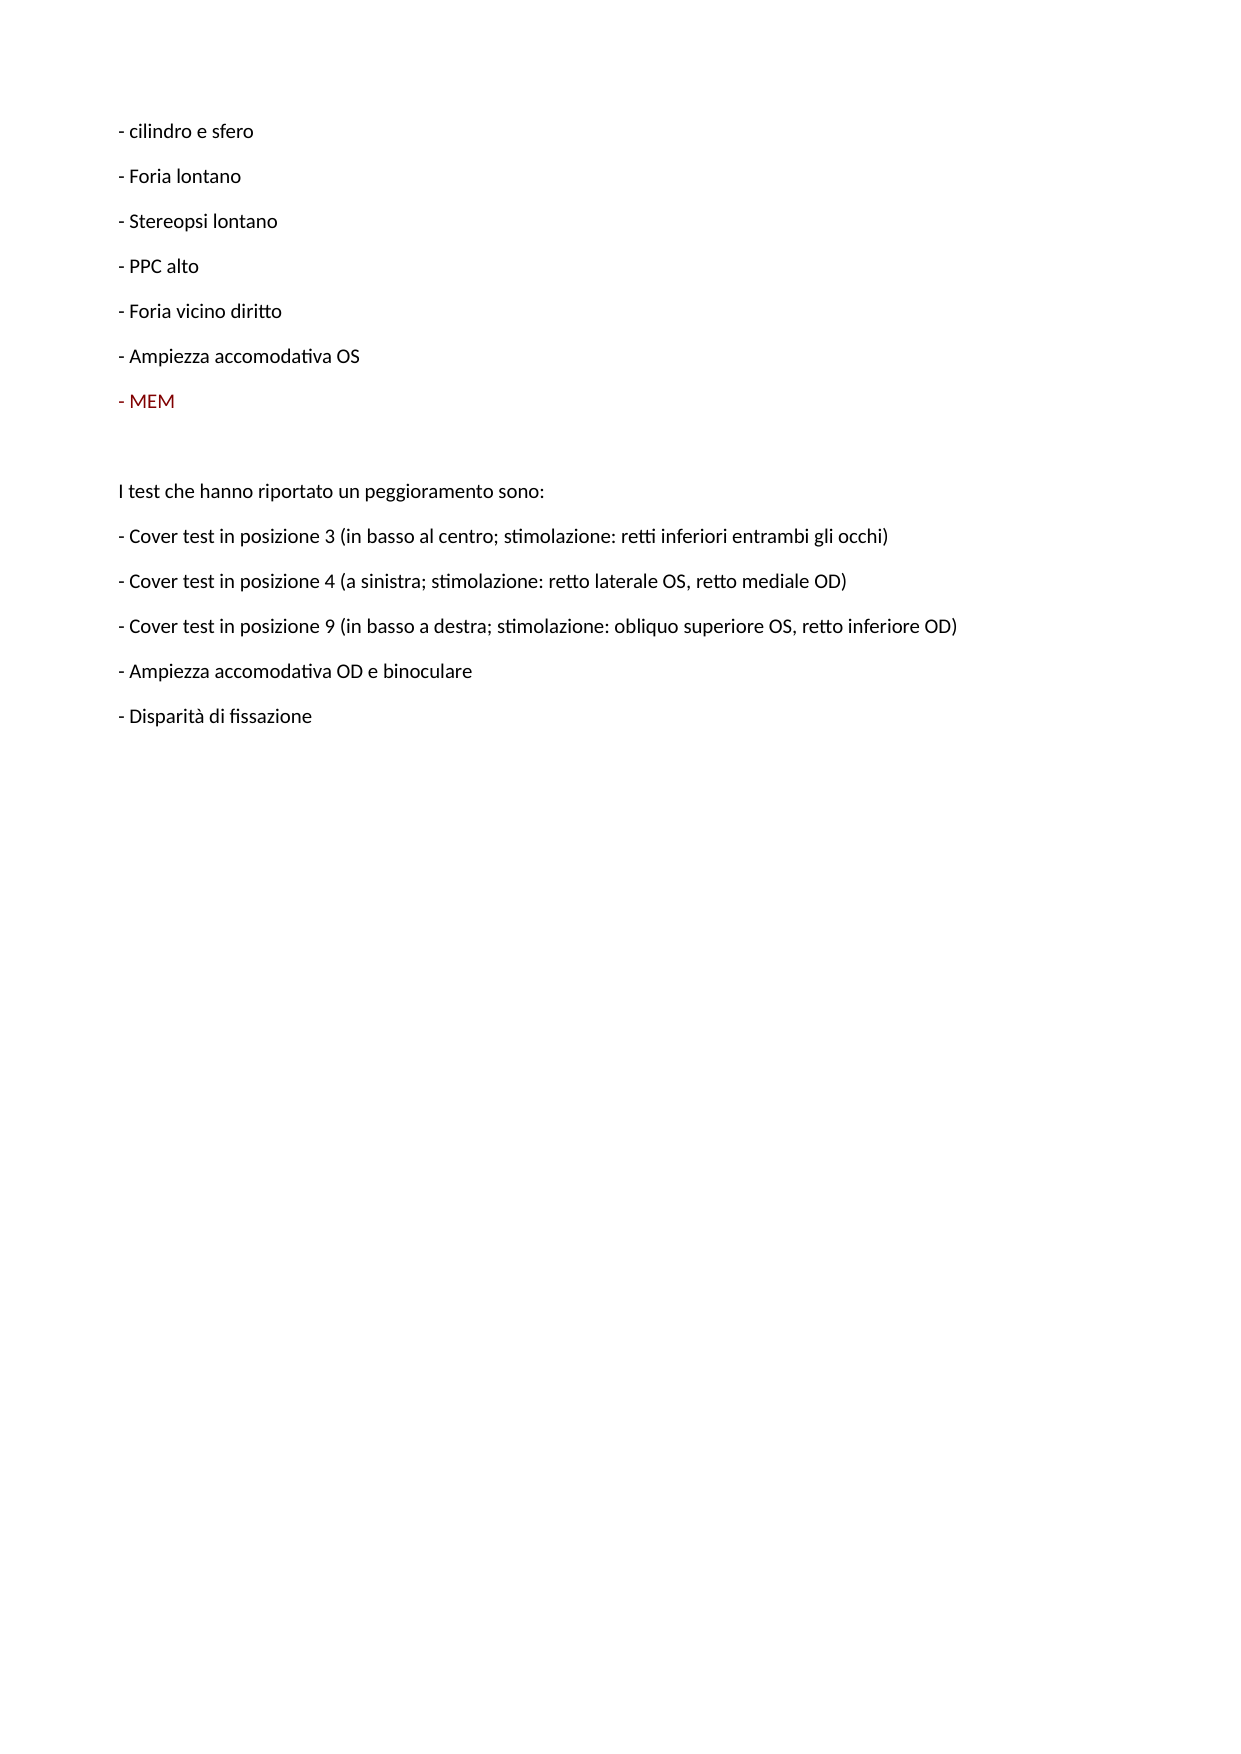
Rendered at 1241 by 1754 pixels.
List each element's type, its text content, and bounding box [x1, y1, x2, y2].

text I test che hanno riportato un peggioramento sono: [118, 478, 1122, 503]
text - Ampiezza accomodativa OS [118, 343, 1122, 368]
text - MEM [118, 388, 1122, 413]
text - PPC alto [118, 253, 1122, 278]
text - cilindro e sfero [118, 118, 1122, 143]
text - Foria lontano [118, 163, 1122, 188]
text - Disparità di fissazione [118, 703, 1122, 728]
text - Cover test in posizione 4 (a sinistra; stimolazione: retto laterale OS, retto mediale OD) [118, 568, 1122, 593]
text - Foria vicino diritto [118, 298, 1122, 323]
text - Cover test in posizione 9 (in basso a destra; stimolazione: obliquo superiore OS, retto inferiore OD) [118, 613, 1122, 638]
text - Stereopsi lontano [118, 208, 1122, 233]
text - Cover test in posizione 3 (in basso al centro; stimolazione: retti inferiori entrambi gli occhi) [118, 523, 1122, 548]
text - Ampiezza accomodativa OD e binoculare [118, 658, 1122, 683]
